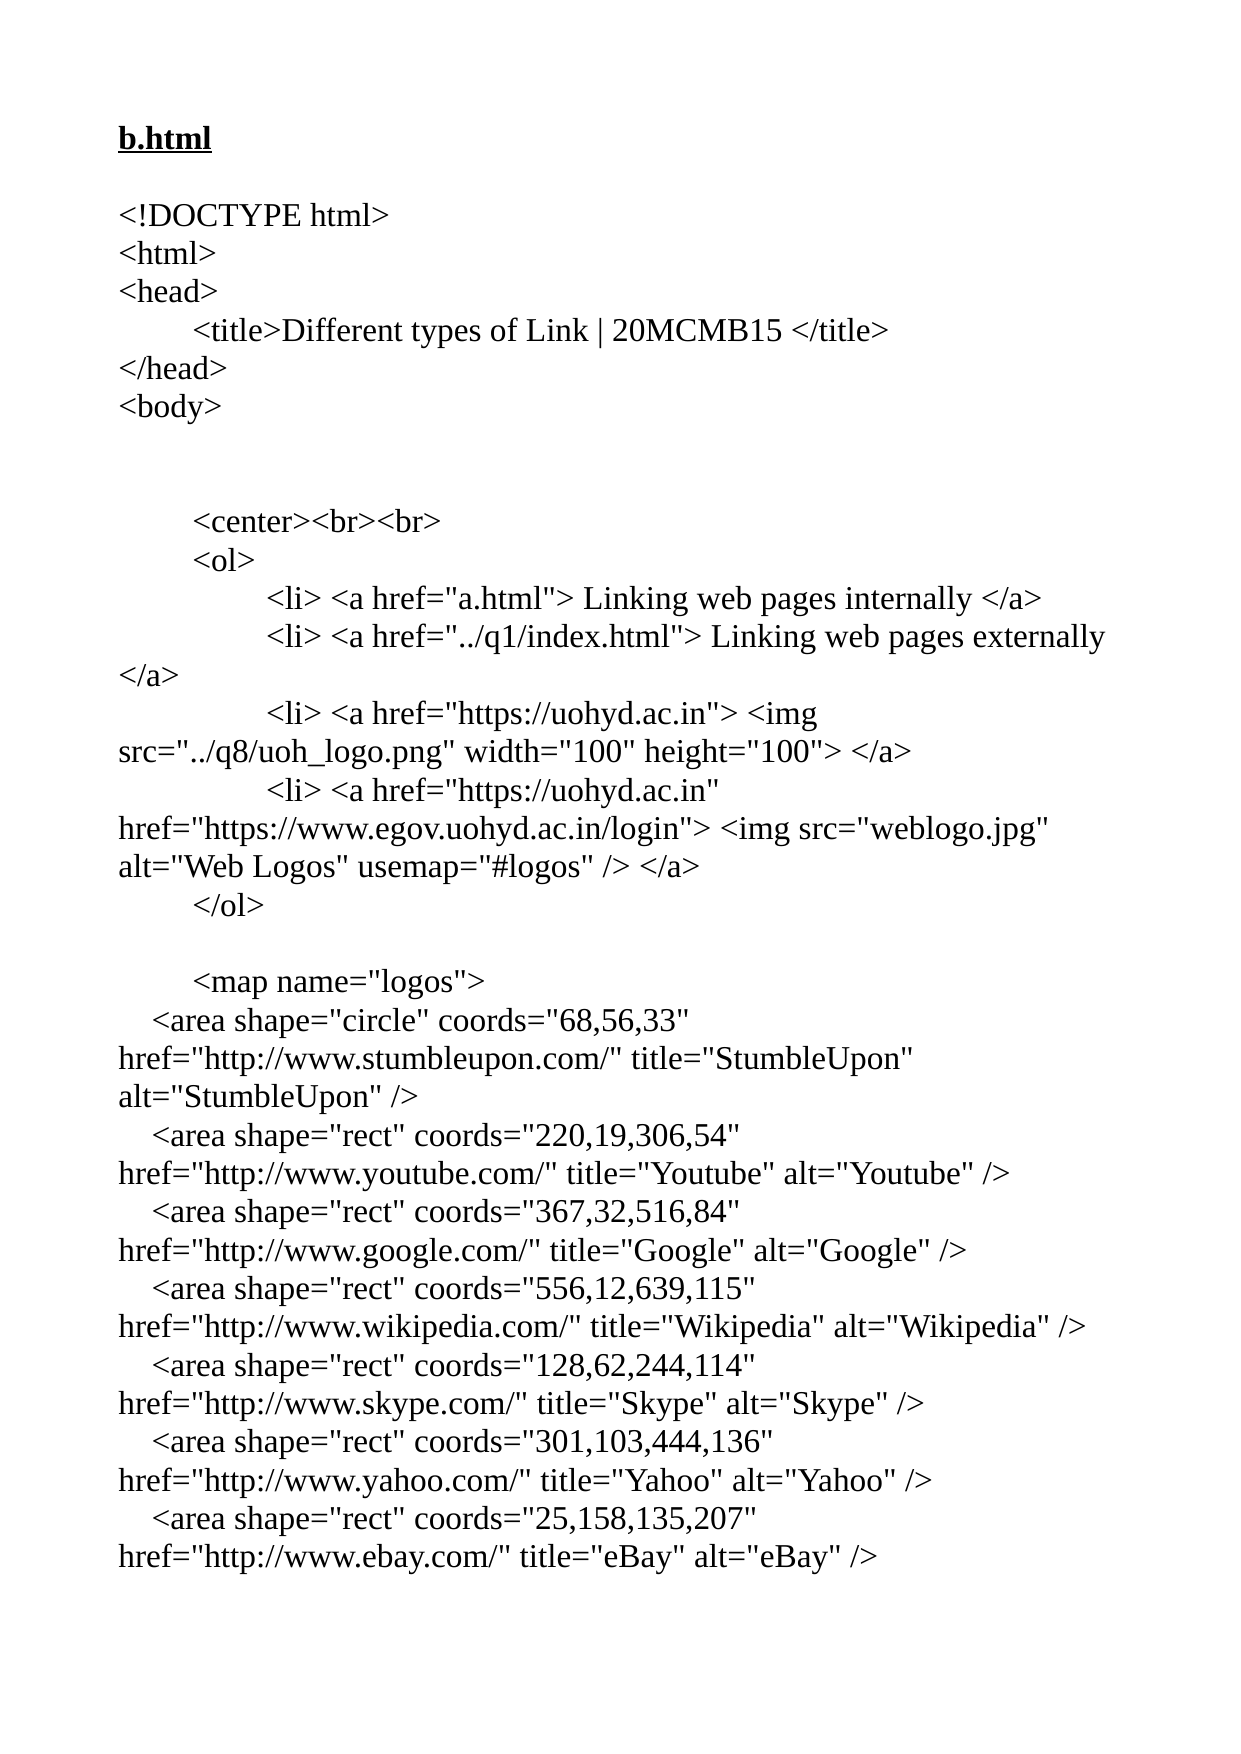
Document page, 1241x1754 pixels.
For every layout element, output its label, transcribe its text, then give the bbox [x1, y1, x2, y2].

text <area shape="rect" coords="556,12,639,115" href="http://www.wikipedia.com/" title="Wikipedia" alt="Wikipedia" /> [118, 1268, 1122, 1345]
text <area shape="rect" coords="25,158,135,207" href="http://www.ebay.com/" title="eBay" alt="eBay" /> [118, 1498, 1122, 1575]
text <ol> [118, 540, 1122, 578]
text <title>Different types of Link | 20MCMB15 </title> [118, 310, 1122, 348]
text <body> [118, 386, 1122, 425]
text b.html [118, 118, 1122, 156]
text <!DOCTYPE html> [118, 195, 1122, 233]
text <area shape="rect" coords="301,103,444,136" href="http://www.yahoo.com/" title="Yahoo" alt="Yahoo" /> [118, 1421, 1122, 1498]
text <area shape="rect" coords="128,62,244,114" href="http://www.skype.com/" title="Skype" alt="Skype" /> [118, 1345, 1122, 1421]
text <li> <a href="../q1/index.html"> Linking web pages externally </a> [118, 616, 1122, 693]
text <li> <a href="a.html"> Linking web pages internally </a> [118, 578, 1122, 616]
text <html> [118, 233, 1122, 271]
text <map name="logos"> [118, 961, 1122, 1000]
text </ol> [118, 885, 1122, 923]
text </head> [118, 348, 1122, 386]
text <head> [118, 271, 1122, 310]
text <li> <a href="https://uohyd.ac.in"> <img src="../q8/uoh_logo.png" width="100" height="100"> </a> [118, 693, 1122, 770]
text <li> <a href="https://uohyd.ac.in" href="https://www.egov.uohyd.ac.in/login"> <img src="weblogo.jpg" alt="Web Logos" usemap="#logos" /> </a> [118, 770, 1122, 885]
text <area shape="rect" coords="220,19,306,54" href="http://www.youtube.com/" title="Youtube" alt="Youtube" /> [118, 1115, 1122, 1191]
text <area shape="rect" coords="367,32,516,84" href="http://www.google.com/" title="Google" alt="Google" /> [118, 1191, 1122, 1268]
text <area shape="circle" coords="68,56,33" href="http://www.stumbleupon.com/" title="StumbleUpon" alt="StumbleUpon" /> [118, 1000, 1122, 1115]
text <center><br><br> [118, 501, 1122, 540]
